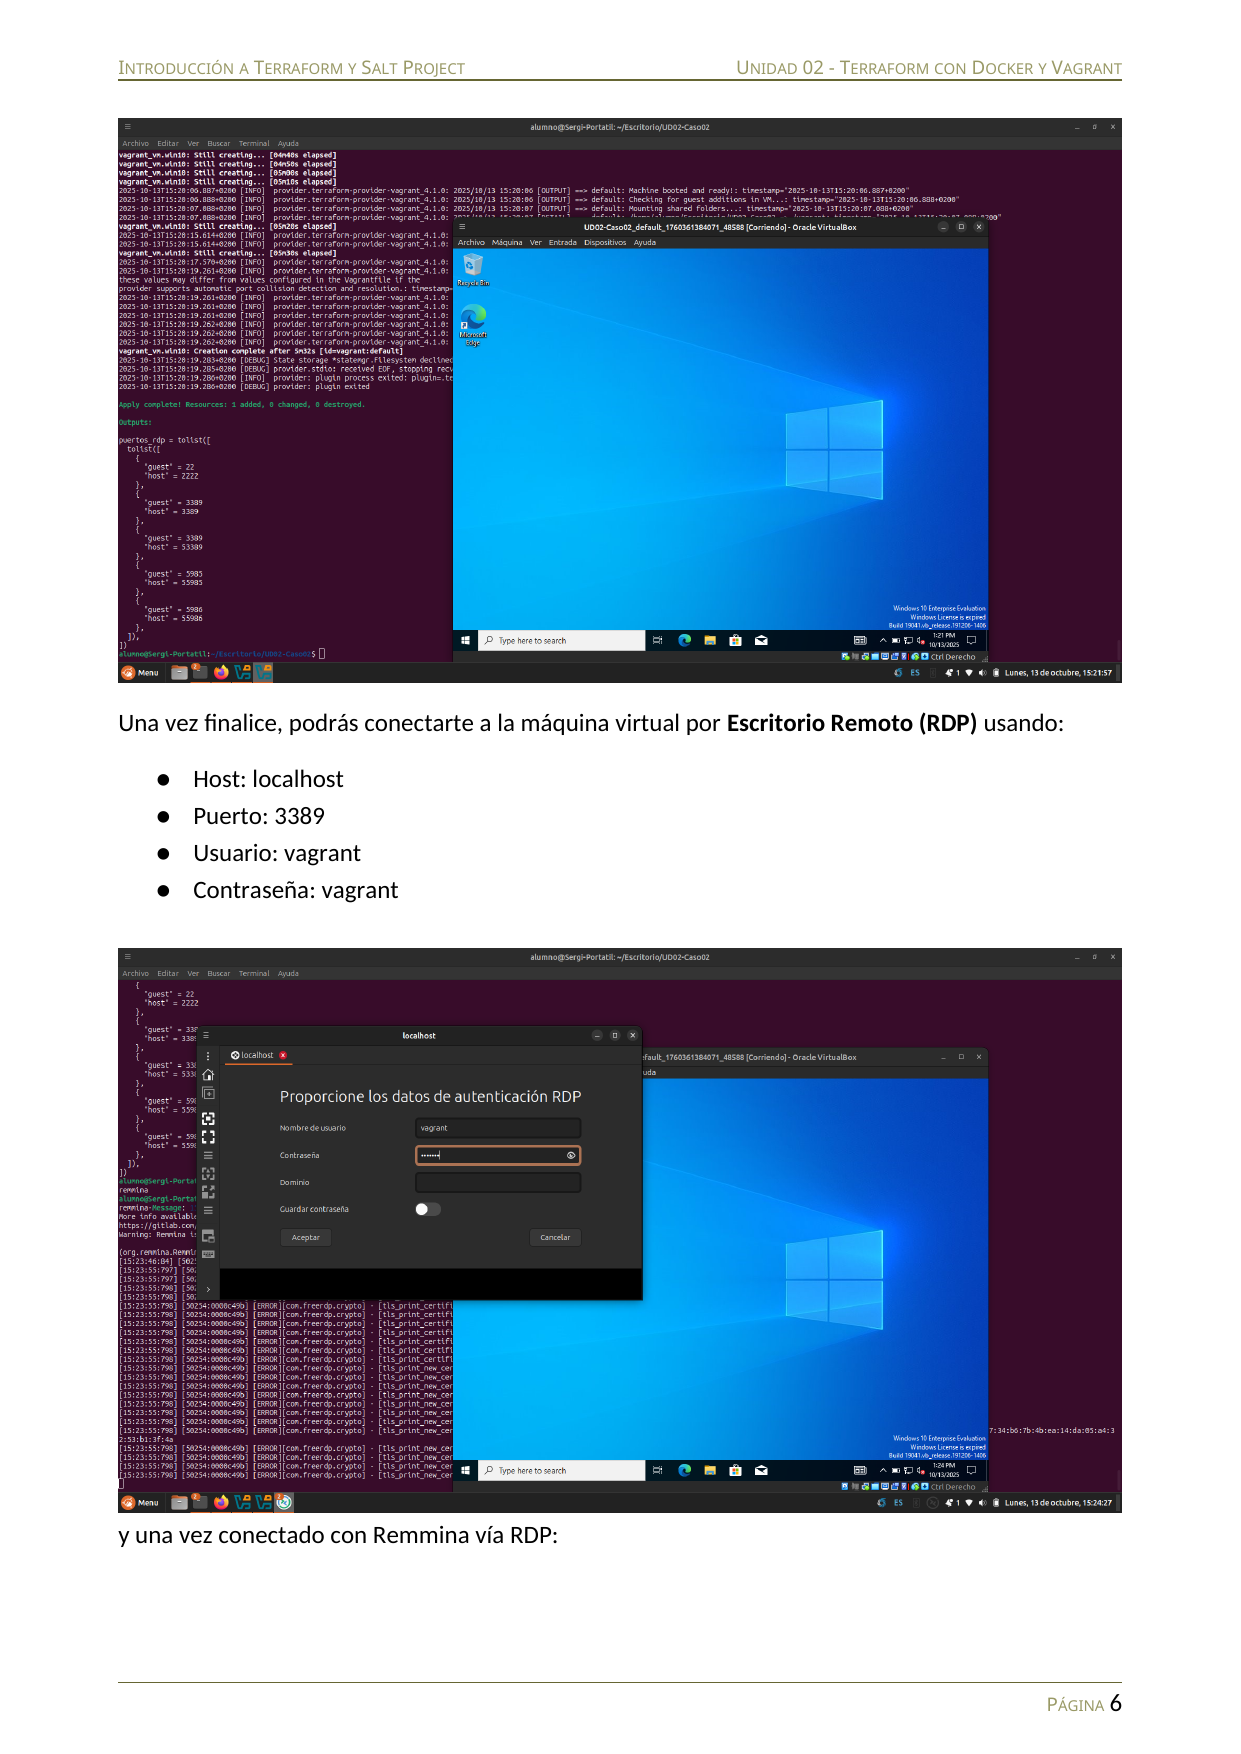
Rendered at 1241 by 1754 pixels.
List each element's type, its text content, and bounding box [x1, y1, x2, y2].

text Una vez finalice, podrás conectarte a la máquina virtual por Escritorio Remoto (RDP) usando: [118, 708, 1122, 738]
list Contraseña: vagrant [156, 874, 1122, 904]
picture [118, 948, 1122, 1513]
list Puerto: 3389 [156, 800, 1122, 831]
list Host: localhost [156, 763, 1122, 794]
picture [118, 118, 1122, 683]
list Usuario: vagrant [156, 837, 1122, 868]
text y una vez conectado con Remmina vía RDP: [118, 1519, 1122, 1549]
